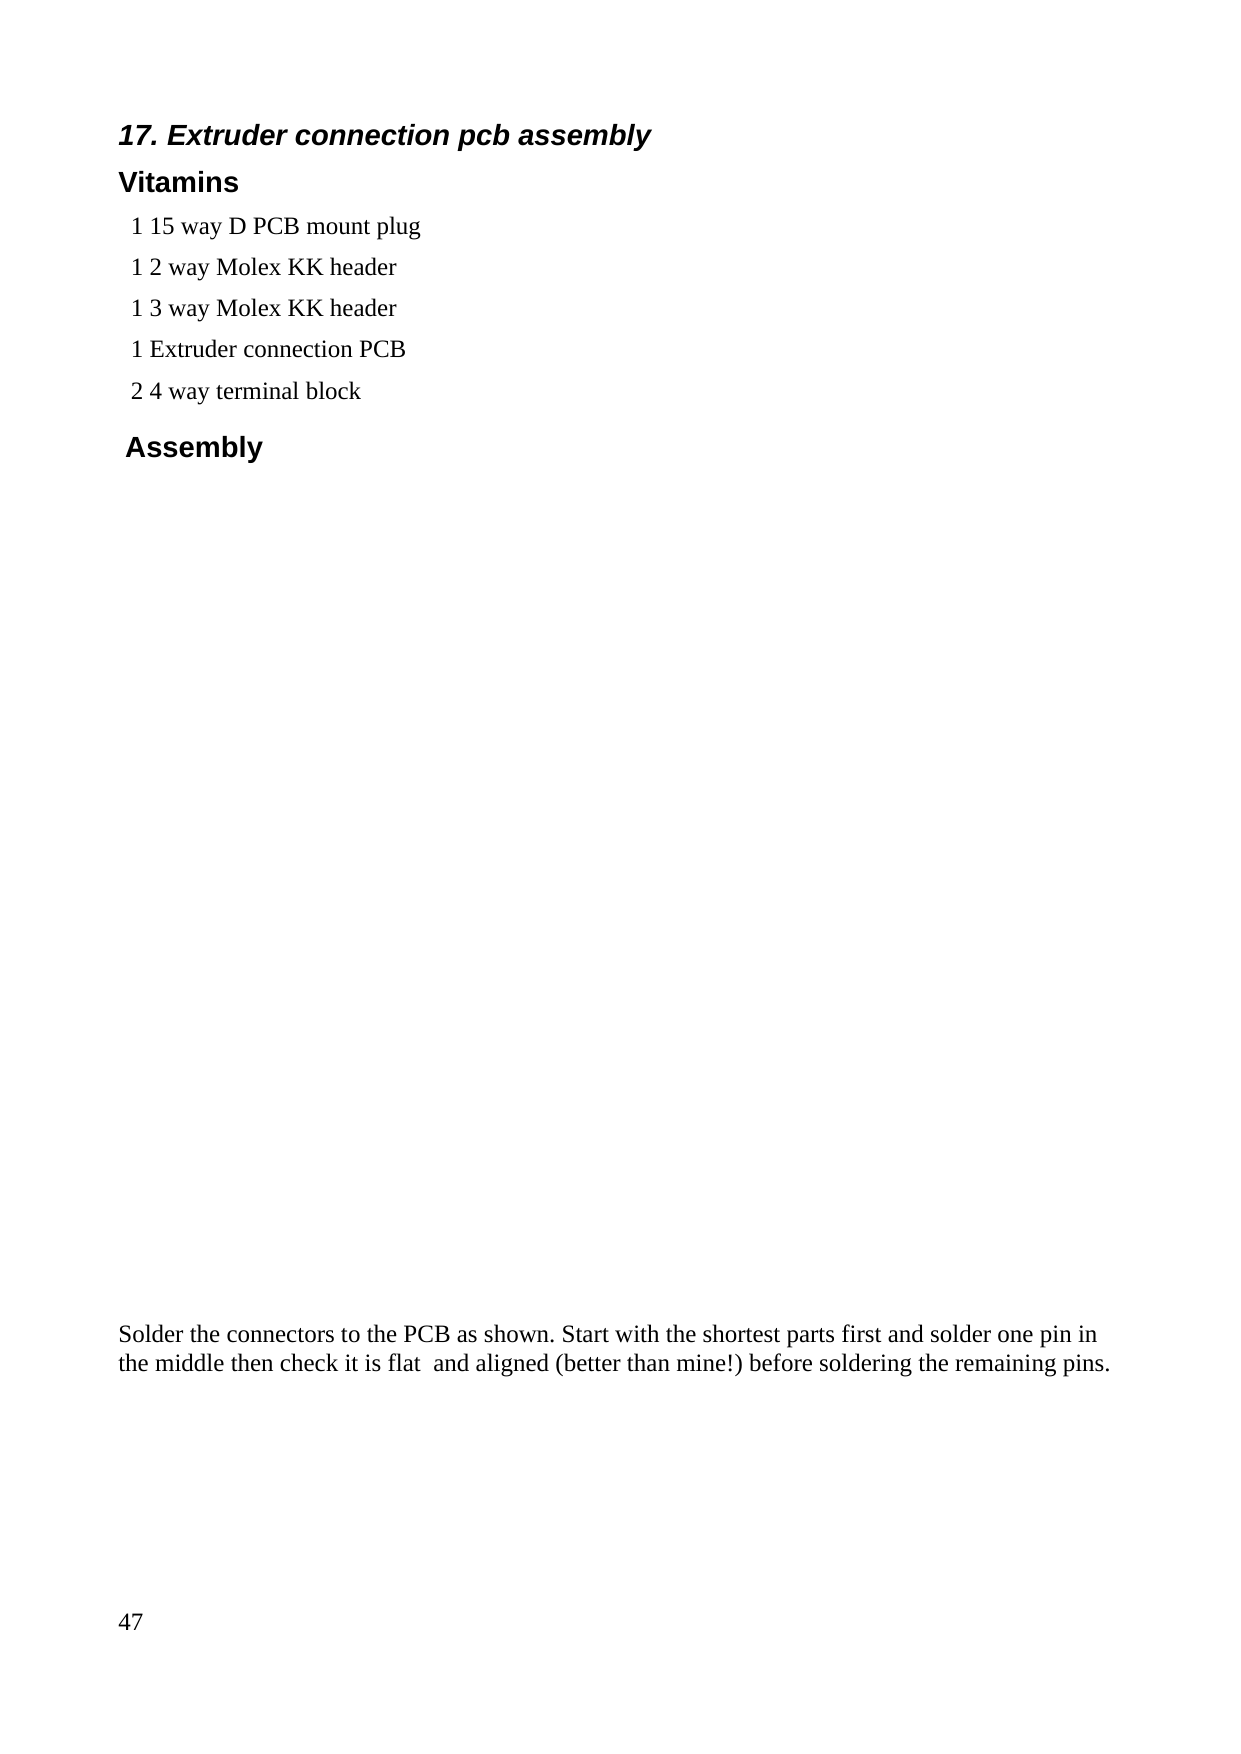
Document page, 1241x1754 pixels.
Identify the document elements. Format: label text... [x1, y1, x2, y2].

subtitle Vitamins [118, 165, 1122, 199]
text Solder the connectors to the PCB as shown. Start with the shortest parts first and solder one pin in the middle then check it is flat and aligned (better than mine!) before soldering the remaining pins. [118, 1319, 1122, 1376]
text 1 3 way Molex KK header [118, 293, 1122, 322]
subtitle Extruder connection pcb assembly [118, 118, 1122, 152]
text 2 4 way terminal block [118, 376, 1122, 404]
subtitle Assembly [118, 431, 1122, 464]
text 1 Extruder connection PCB [118, 334, 1122, 363]
text 1 2 way Molex KK header [118, 252, 1122, 281]
text 1 15 way D PCB mount plug [118, 211, 1122, 239]
